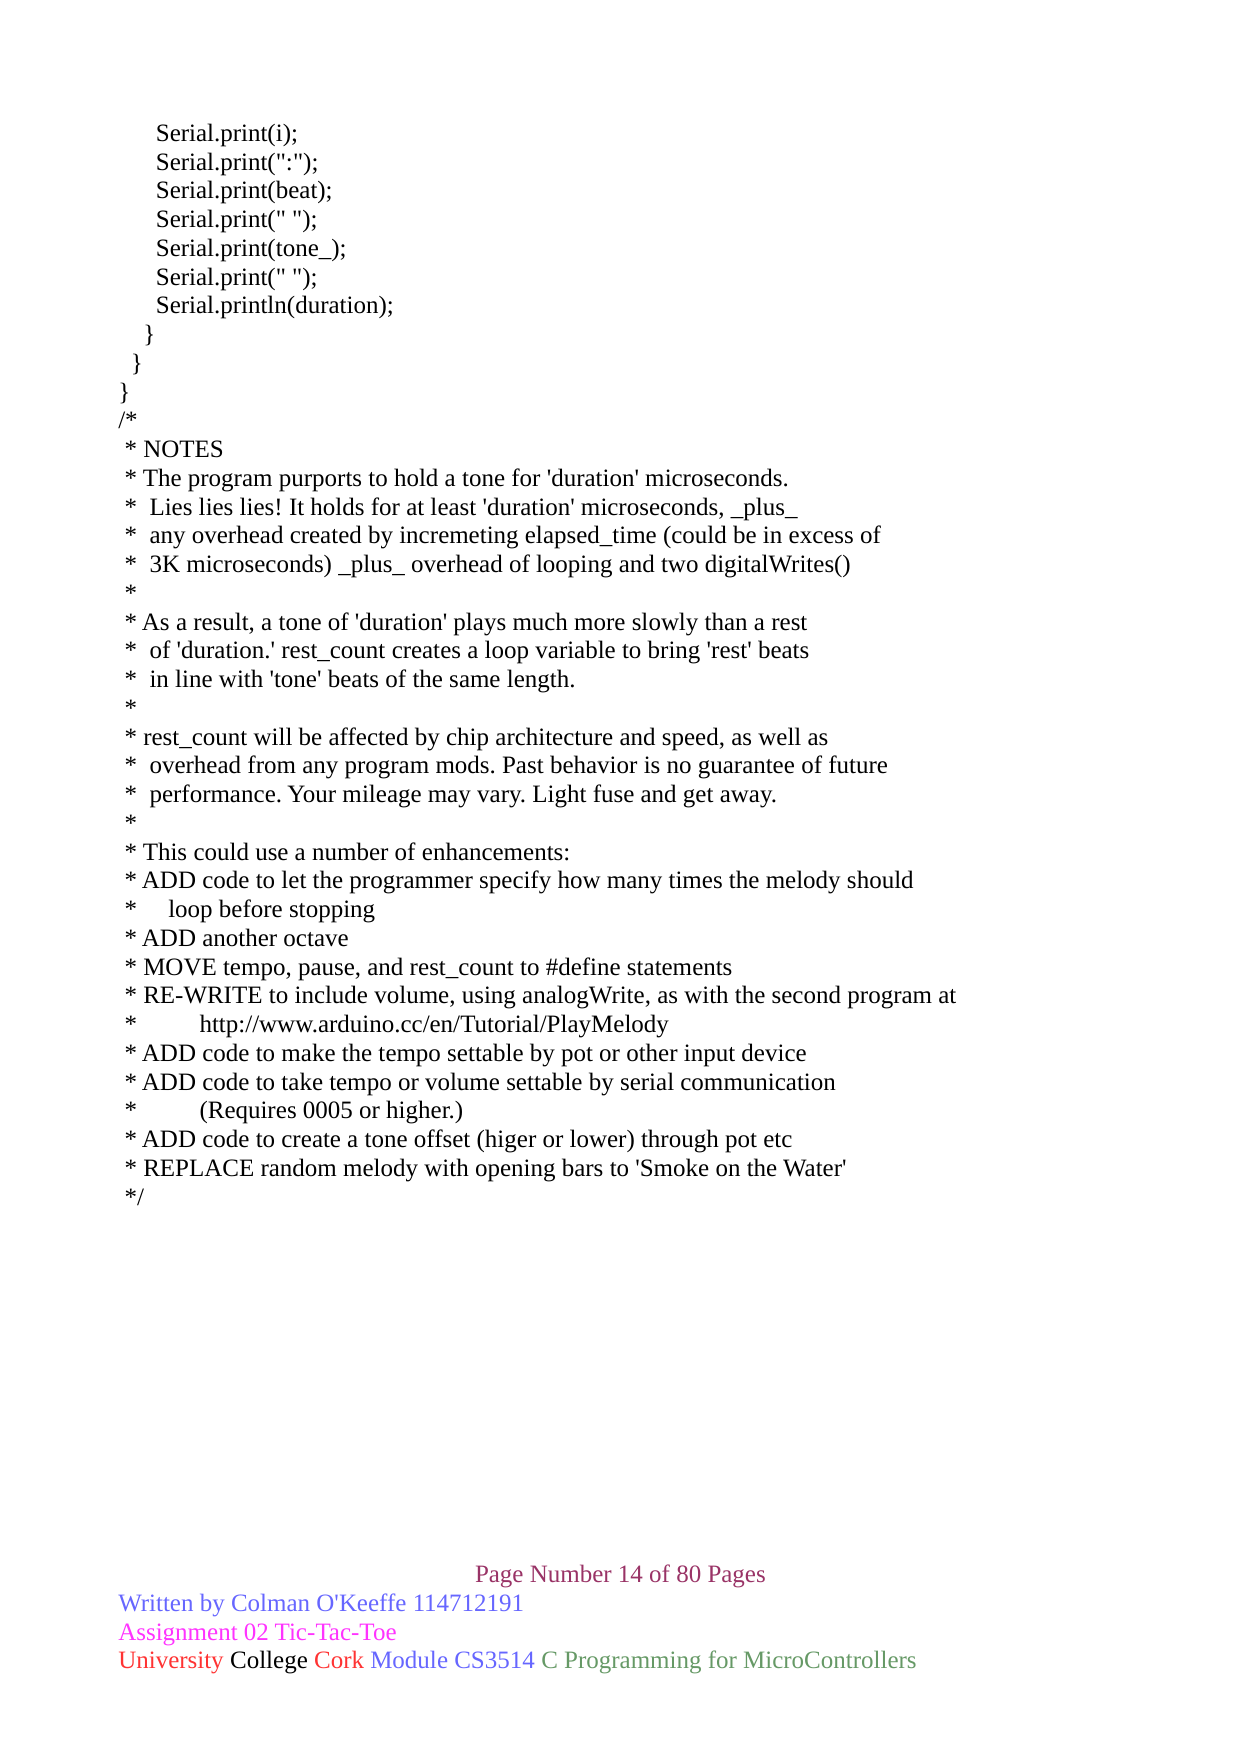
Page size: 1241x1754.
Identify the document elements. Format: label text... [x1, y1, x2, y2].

text Serial.print(beat); [118, 176, 1122, 204]
text /* [118, 406, 1122, 434]
text * The program purports to hold a tone for 'duration' microseconds. [118, 463, 1122, 492]
text * Lies lies lies! It holds for at least 'duration' microseconds, _plus_ [118, 492, 1122, 521]
text Serial.print(tone_); [118, 233, 1122, 262]
text * overhead from any program mods. Past behavior is no guarantee of future [118, 751, 1122, 779]
text } [118, 319, 1122, 348]
text * of 'duration.' rest_count creates a loop variable to bring 'rest' beats [118, 636, 1122, 664]
text Serial.print(" "); [118, 204, 1122, 233]
text * 3K microseconds) _plus_ overhead of looping and two digitalWrites() [118, 549, 1122, 578]
text } [118, 377, 1122, 406]
text * [118, 578, 1122, 607]
text * (Requires 0005 or higher.) [118, 1096, 1122, 1124]
text * RE-WRITE to include volume, using analogWrite, as with the second program at [118, 981, 1122, 1009]
text * ADD code to take tempo or volume settable by serial communication [118, 1067, 1122, 1096]
text * any overhead created by incremeting elapsed_time (could be in excess of [118, 521, 1122, 549]
text * ADD code to make the tempo settable by pot or other input device [118, 1038, 1122, 1067]
text * This could use a number of enhancements: [118, 837, 1122, 866]
text * MOVE tempo, pause, and rest_count to #define statements [118, 952, 1122, 981]
text Serial.print(" "); [118, 262, 1122, 291]
text * in line with 'tone' beats of the same length. [118, 664, 1122, 693]
text * rest_count will be affected by chip architecture and speed, as well as [118, 722, 1122, 751]
text * performance. Your mileage may vary. Light fuse and get away. [118, 779, 1122, 808]
text Serial.print(":"); [118, 147, 1122, 176]
text } [118, 348, 1122, 377]
text */ [118, 1182, 1122, 1211]
text * ADD another octave [118, 923, 1122, 952]
text * As a result, a tone of 'duration' plays much more slowly than a rest [118, 607, 1122, 636]
text * NOTES [118, 434, 1122, 463]
text * [118, 808, 1122, 837]
text * loop before stopping [118, 894, 1122, 923]
text * http://www.arduino.cc/en/Tutorial/PlayMelody [118, 1009, 1122, 1038]
text Serial.print(i); [118, 118, 1122, 147]
text * ADD code to let the programmer specify how many times the melody should [118, 866, 1122, 894]
text * [118, 693, 1122, 722]
text * REPLACE random melody with opening bars to 'Smoke on the Water' [118, 1153, 1122, 1182]
text * ADD code to create a tone offset (higer or lower) through pot etc [118, 1124, 1122, 1153]
text Serial.println(duration); [118, 291, 1122, 319]
